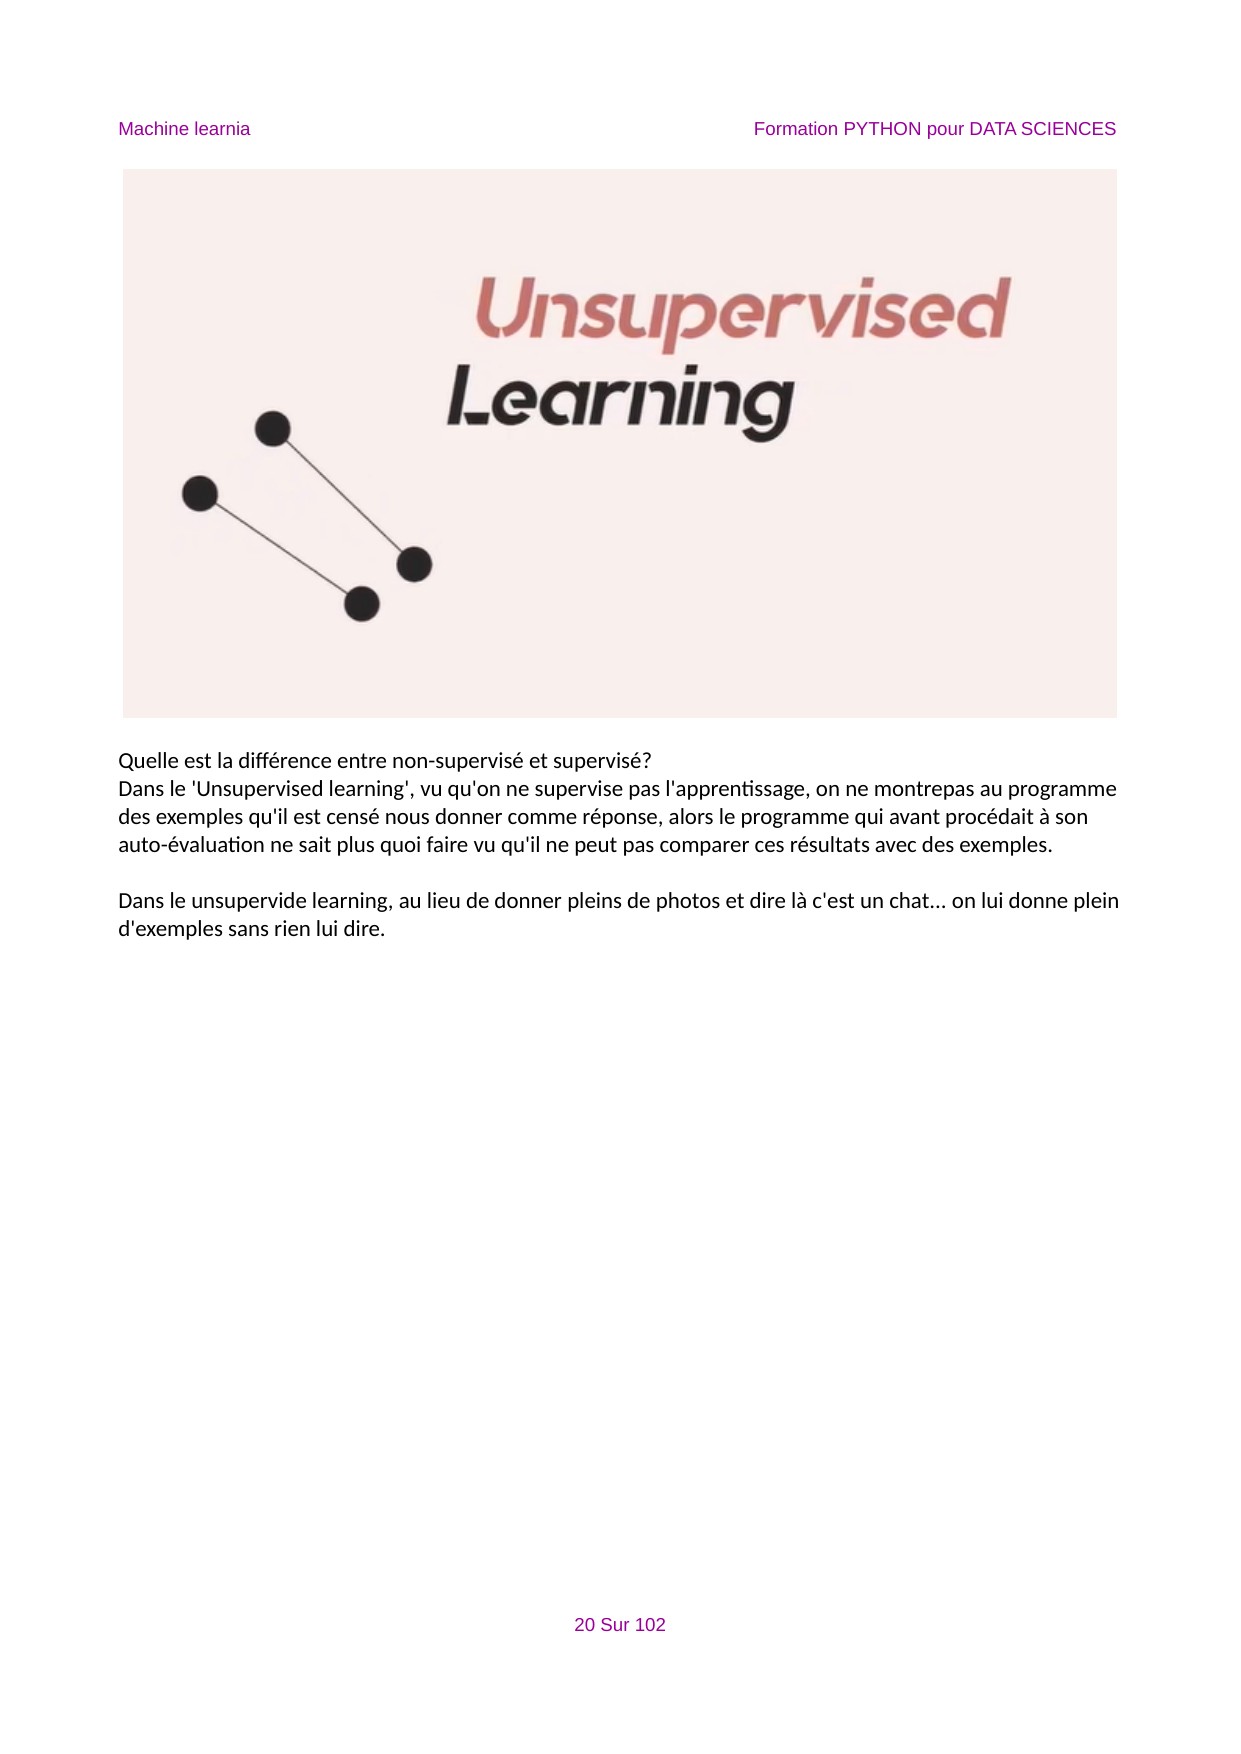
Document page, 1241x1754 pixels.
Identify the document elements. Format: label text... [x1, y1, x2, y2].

text Dans le 'Unsupervised learning', vu qu'on ne supervise pas l'apprentissage, on ne montrepas au programme des exemples qu'il est censé nous donner comme réponse, alors le programme qui avant procédait à son auto-évaluation ne sait plus quoi faire vu qu'il ne peut pas comparer ces résultats avec des exemples. [118, 774, 1122, 858]
picture [123, 169, 1117, 718]
text Dans le unsupervide learning, au lieu de donner pleins de photos et dire là c'est un chat... on lui donne plein d'exemples sans rien lui dire. [118, 886, 1122, 942]
text Quelle est la différence entre non-supervisé et supervisé? [118, 746, 1122, 774]
